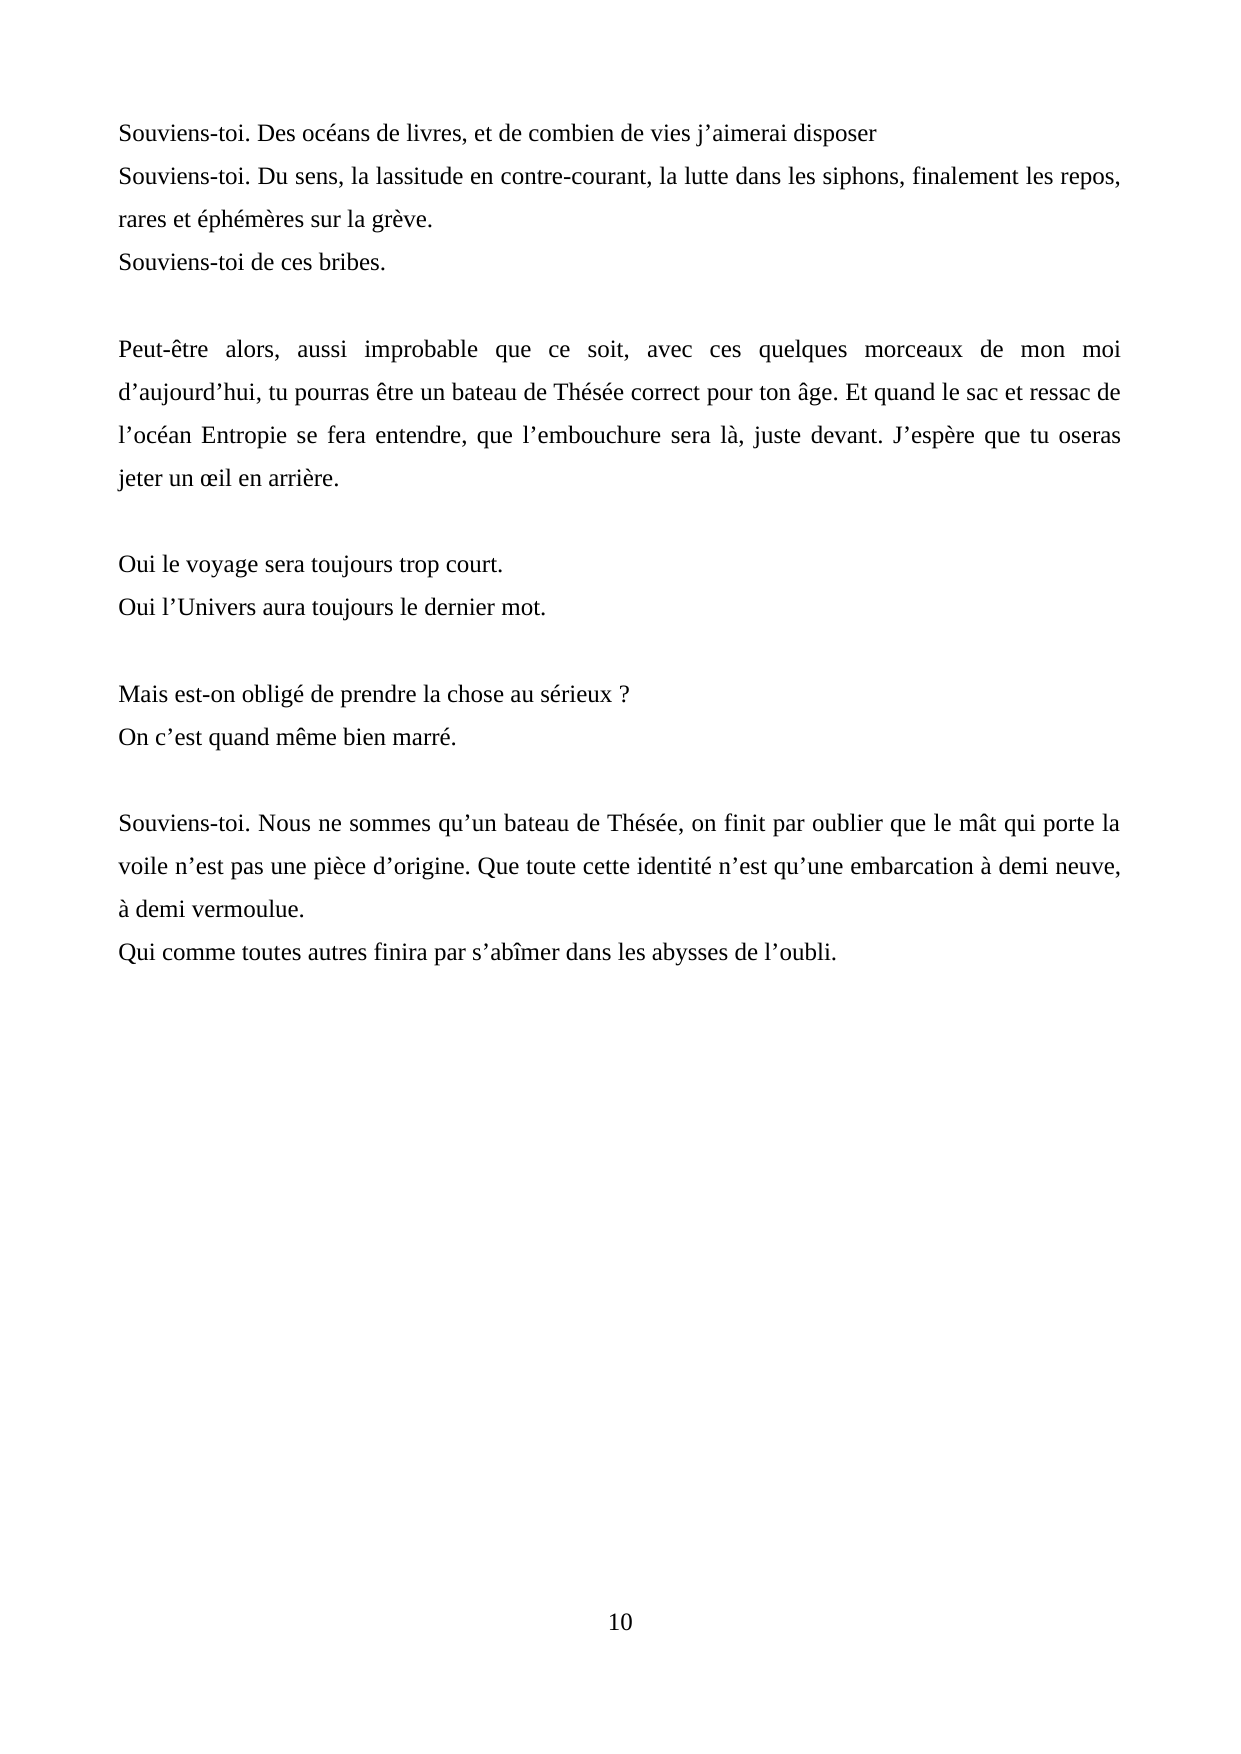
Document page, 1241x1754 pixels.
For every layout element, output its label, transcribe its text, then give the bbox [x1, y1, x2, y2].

text Souviens-toi. Du sens, la lassitude en contre-courant, la lutte dans les siphons, finalement les repos, rares et éphémères sur la grève. [118, 161, 1122, 233]
text Souviens-toi. Nous ne sommes qu’un bateau de Thésée, on finit par oublier que le mât qui porte la voile n’est pas une pièce d’origine. Que toute cette identité n’est qu’une embarcation à demi neuve, à demi vermoulue. [118, 808, 1122, 923]
text Souviens-toi de ces bribes. [118, 247, 1122, 276]
text Qui comme toutes autres finira par s’abîmer dans les abysses de l’oubli. [118, 937, 1122, 966]
text On c’est quand même bien marré. [118, 722, 1122, 751]
text Oui l’Univers aura toujours le dernier mot. [118, 592, 1122, 621]
text Peut-être alors, aussi improbable que ce soit, avec ces quelques morceaux de mon moi d’aujourd’hui, tu pourras être un bateau de Thésée correct pour ton âge. Et quand le sac et ressac de l’océan Entropie se fera entendre, que l’embouchure sera là, juste devant. J’espère que tu oseras jeter un œil en arrière. [118, 334, 1122, 492]
text Mais est-on obligé de prendre la chose au sérieux ? [118, 679, 1122, 707]
text Souviens-toi. Des océans de livres, et de combien de vies j’aimerai disposer [118, 118, 1122, 147]
text Oui le voyage sera toujours trop court. [118, 549, 1122, 578]
